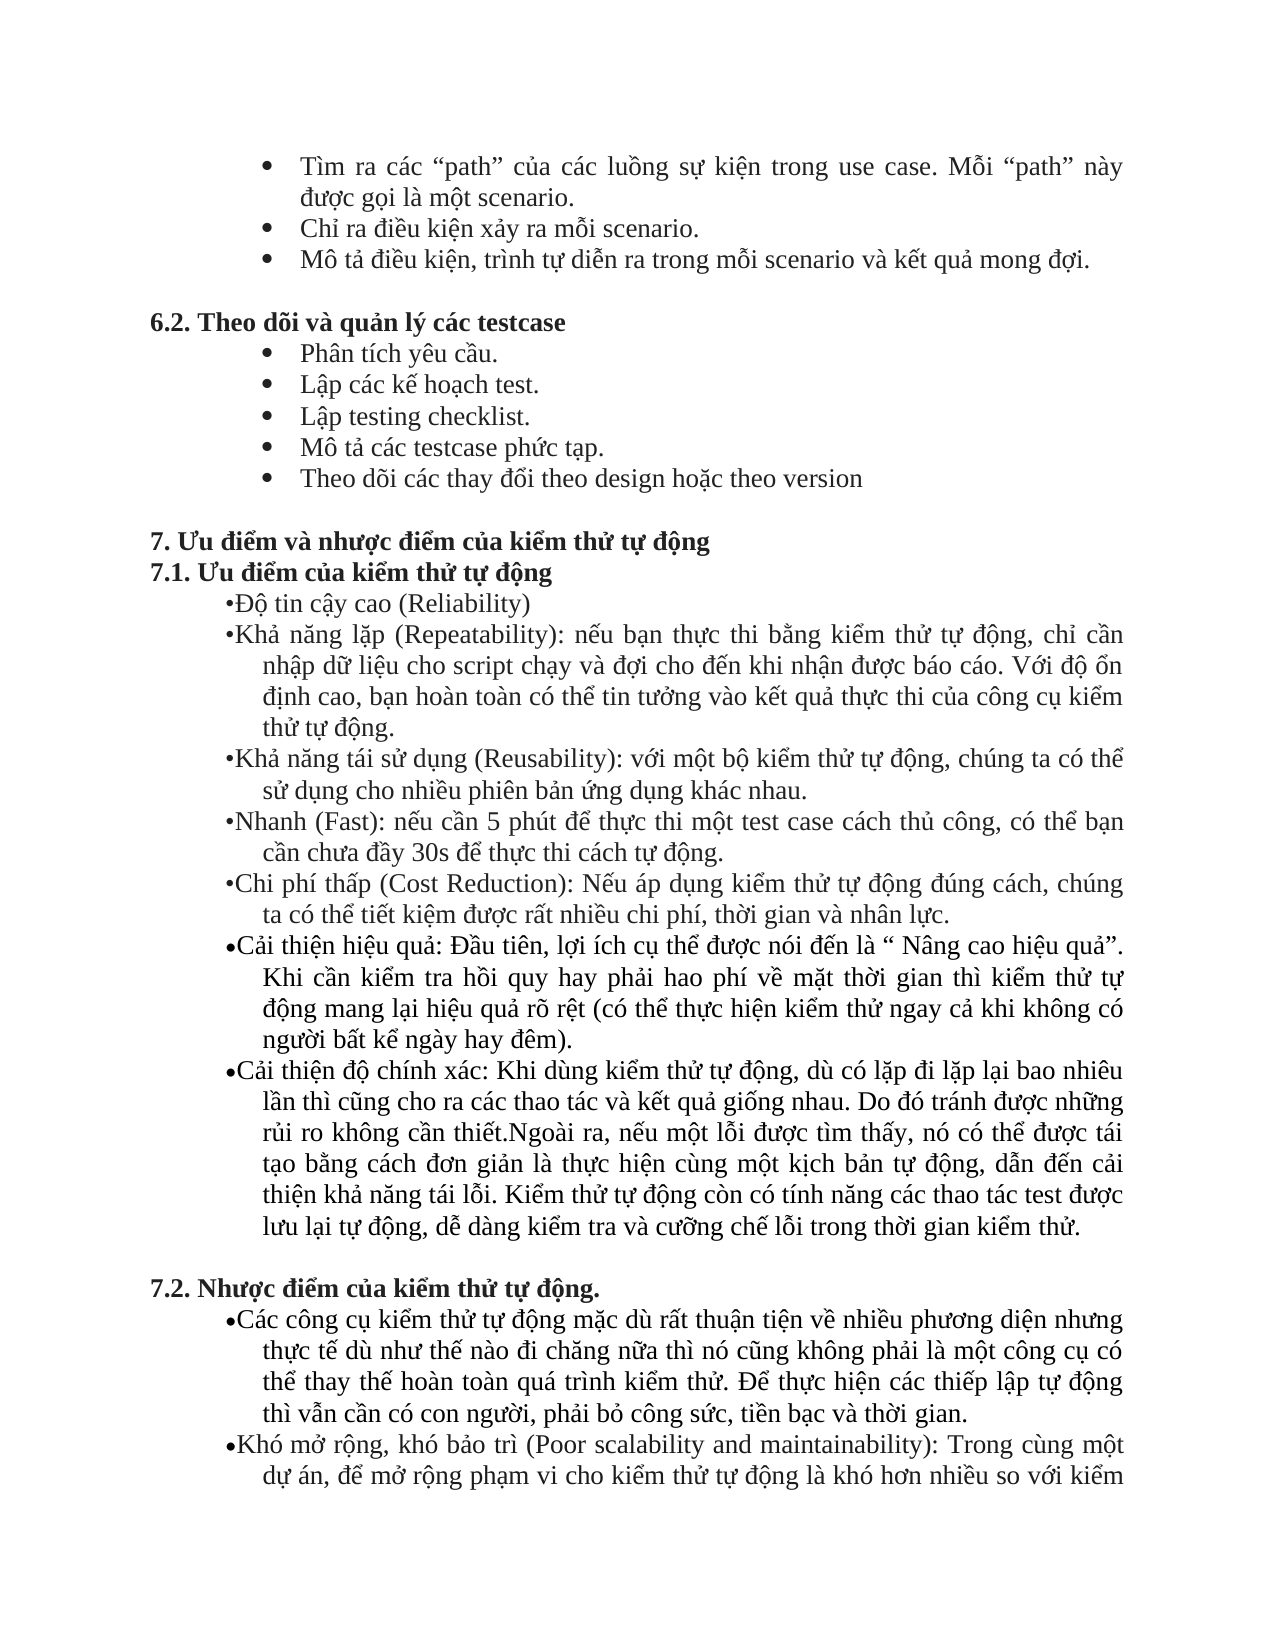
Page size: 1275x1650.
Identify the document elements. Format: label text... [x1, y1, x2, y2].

text 7. Ưu điểm và nhược điểm của kiểm thử tự động [150, 524, 1125, 556]
list Khả năng tái sử dụng (Reusability): với một bộ kiểm thử tự động, chúng ta có thể sử dụng cho nhiều phiên bản ứng dụng khác nhau. [225, 743, 1125, 805]
list Lập testing checklist. [262, 400, 1125, 431]
list Tìm ra các “path” của các luồng sự kiện trong use case. Mỗi “path” này được gọi là một scenario. [262, 150, 1125, 212]
list Theo dõi các thay đổi theo design hoặc theo version [262, 462, 1125, 493]
list Khả năng lặp (Repeatability): nếu bạn thực thi bằng kiểm thử tự động, chỉ cần nhập dữ liệu cho script chạy và đợi cho đến khi nhận được báo cáo. Với độ ổn định cao, bạn hoàn toàn có thể tin tưởng vào kết quả thực thi của công cụ kiểm thử tự động. [225, 618, 1125, 743]
list Độ tin cậy cao (Reliability) [225, 587, 1125, 618]
list Chi phí thấp (Cost Reduction): Nếu áp dụng kiểm thử tự động đúng cách, chúng ta có thể tiết kiệm được rất nhiều chi phí, thời gian và nhân lực. [225, 867, 1125, 929]
text 6.2. Theo dõi và quản lý các testcase [150, 306, 1125, 337]
list Các công cụ kiểm thử tự động mặc dù rất thuận tiện về nhiều phương diện nhưng thực tế dù như thế nào đi chăng nữa thì nó cũng không phải là một công cụ có thể thay thế hoàn toàn quá trình kiểm thử. Để thực hiện các thiếp lập tự động thì vẫn cần có con người, phải bỏ công sức, tiền bạc và thời gian. [225, 1303, 1125, 1428]
list Khó mở rộng, khó bảo trì (Poor scalability and maintainability): Trong cùng một dự án, để mở rộng phạm vi cho kiểm thử tự động là khó hơn nhiều so với kiểm [225, 1428, 1125, 1490]
list Cải thiện hiệu quả: Đầu tiên, lợi ích cụ thể được nói đến là “ Nâng cao hiệu quả”. Khi cần kiểm tra hồi quy hay phải hao phí về mặt thời gian thì kiểm thử tự động mang lại hiệu quả rõ rệt (có thể thực hiện kiểm thử ngay cả khi không có người bất kể ngày hay đêm). [225, 929, 1125, 1054]
list Phân tích yêu cầu. [262, 337, 1125, 368]
text 7.1. Ưu điểm của kiểm thử tự động [150, 556, 1125, 587]
list Nhanh (Fast): nếu cần 5 phút để thực thi một test case cách thủ công, có thể bạn cần chưa đầy 30s để thực thi cách tự động. [225, 805, 1125, 867]
list Mô tả các testcase phức tạp. [262, 431, 1125, 462]
text 7.2. Nhược điểm của kiểm thử tự động. [150, 1272, 1125, 1303]
list Lập các kế hoạch test. [262, 368, 1125, 400]
list Chỉ ra điều kiện xảy ra mỗi scenario. [262, 212, 1125, 244]
list Cải thiện độ chính xác: Khi dùng kiểm thử tự động, dù có lặp đi lặp lại bao nhiêu lần thì cũng cho ra các thao tác và kết quả giống nhau. Do đó tránh được những rủi ro không cần thiết.Ngoài ra, nếu một lỗi được tìm thấy, nó có thể được tái tạo bằng cách đơn giản là thực hiện cùng một kịch bản tự động, dẫn đến cải thiện khả năng tái lỗi. Kiểm thử tự động còn có tính năng các thao tác test được lưu lại tự động, dễ dàng kiểm tra và cưỡng chế lỗi trong thời gian kiểm thử. [225, 1054, 1125, 1241]
list Mô tả điều kiện, trình tự diễn ra trong mỗi scenario và kết quả mong đợi. [262, 244, 1125, 275]
